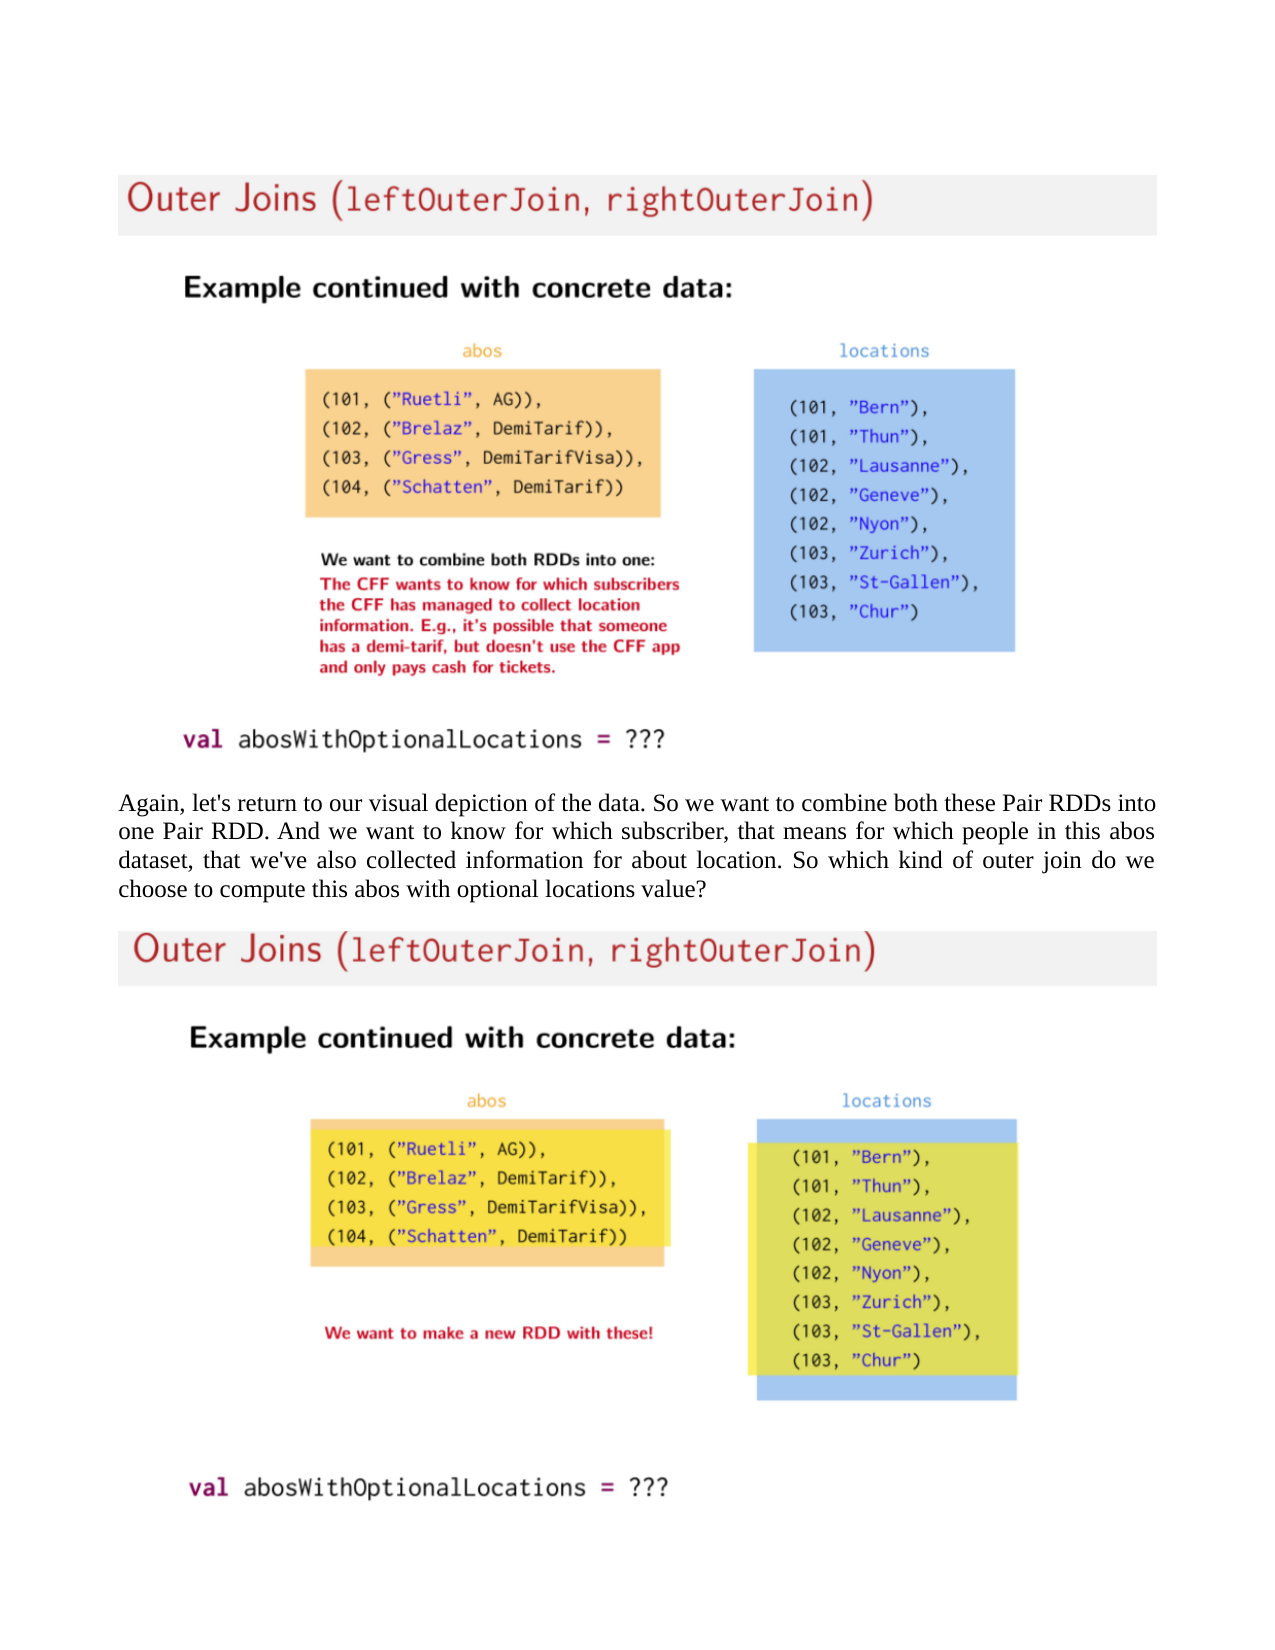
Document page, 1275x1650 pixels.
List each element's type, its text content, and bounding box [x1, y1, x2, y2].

text Again, let's return to our visual depiction of the data. So we want to combine both these Pair RDDs into one Pair RDD. And we want to know for which subscriber, that means for which people in this abos dataset, that we've also collected information for about location. So which kind of outer join do we choose to compute this abos with optional locations value? [118, 788, 1157, 903]
picture [118, 175, 1157, 759]
picture [118, 931, 1157, 1504]
